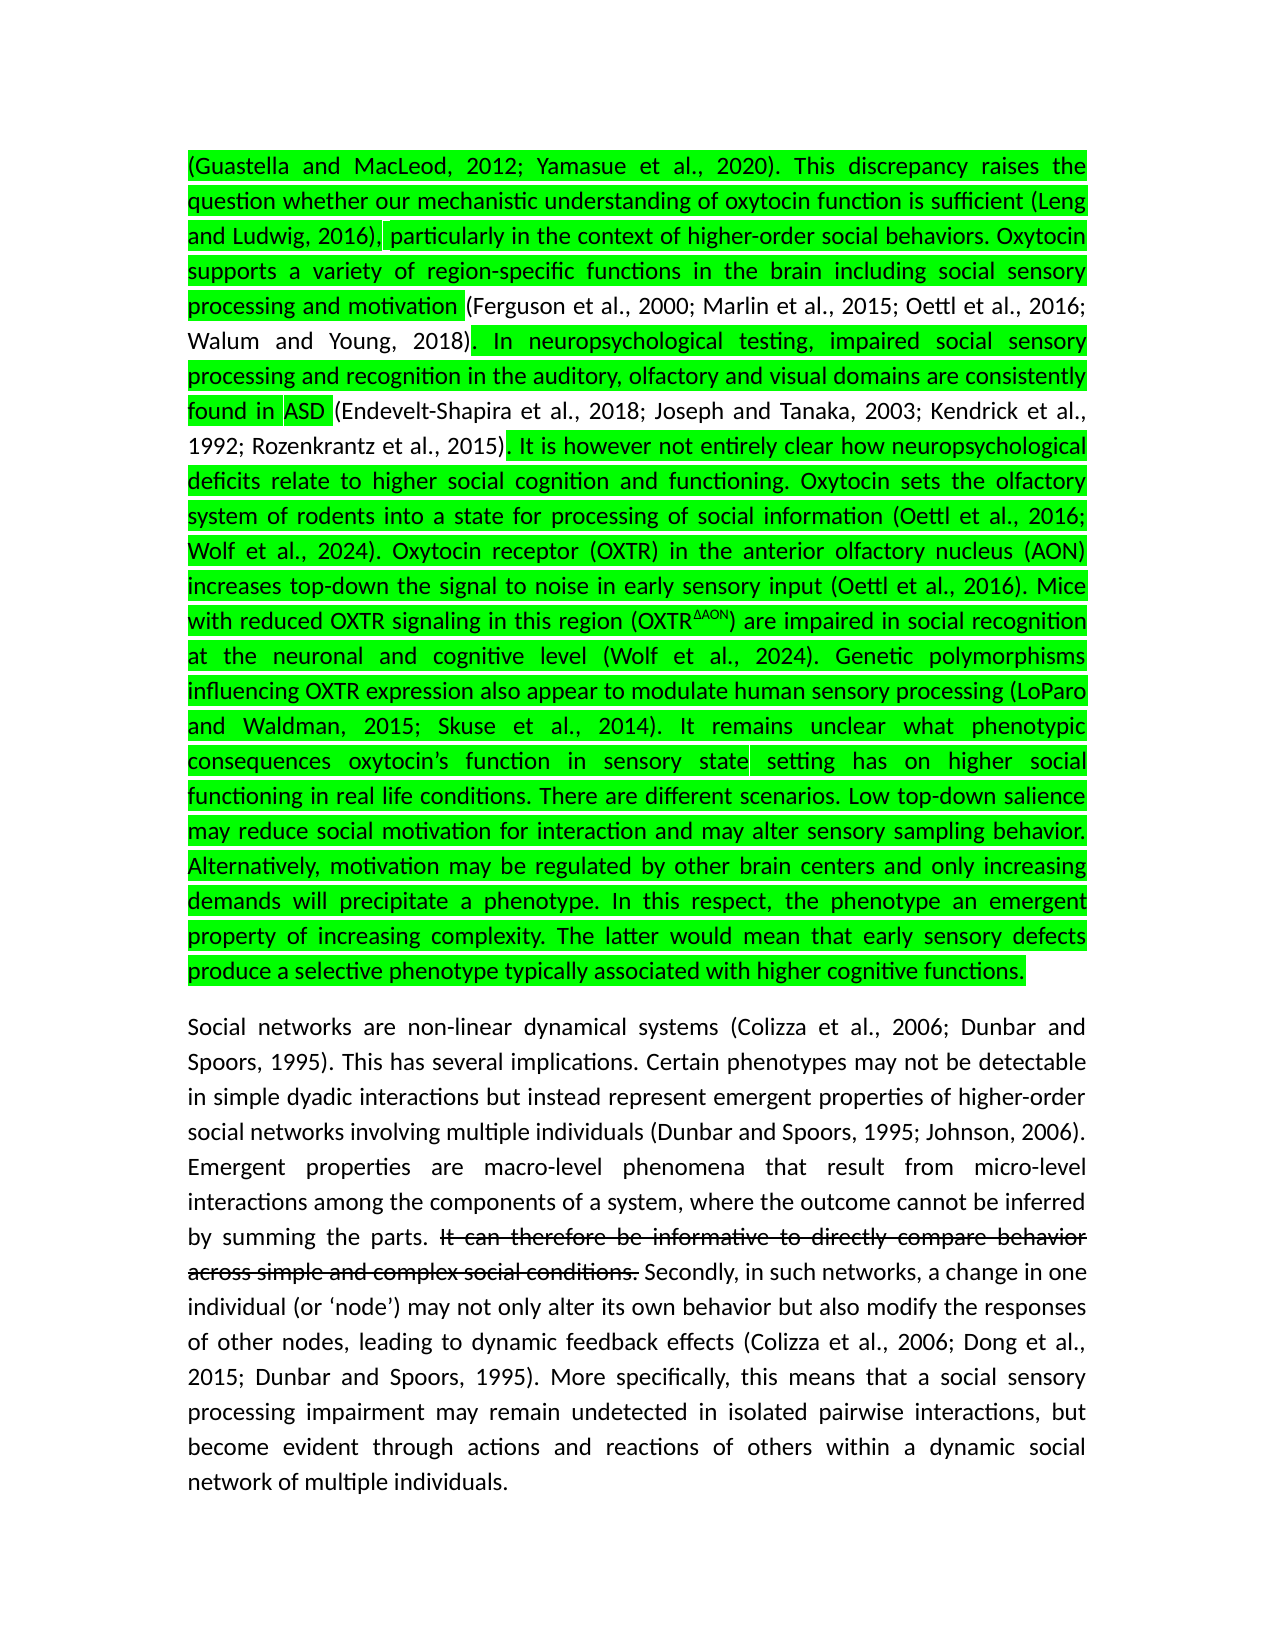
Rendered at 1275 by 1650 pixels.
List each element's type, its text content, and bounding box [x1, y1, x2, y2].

text (Guastella and MacLeod, 2012; Yamasue et al., 2020). This discrepancy raises the question whether our mechanistic understanding of oxytocin function is sufficient (Leng and Ludwig, 2016), particularly in the context of higher-order social behaviors. Oxytocin supports a variety of region-specific functions in the brain including social sensory processing and motivation (Ferguson et al., 2000; Marlin et al., 2015; Oettl et al., 2016; Walum and Young, 2018). In neuropsychological testing, impaired social sensory processing and recognition in the auditory, olfactory and visual domains are consistently found in ASD (Endevelt-Shapira et al., 2018; Joseph and Tanaka, 2003; Kendrick et al., 1992; Rozenkrantz et al., 2015). It is however not entirely clear how neuropsychological deficits relate to higher social cognition and functioning. Oxytocin sets the olfactory system of rodents into a state for processing of social information (Oettl et al., 2016; Wolf et al., 2024). Oxytocin receptor (OXTR) in the anterior olfactory nucleus (AON) increases top-down the signal to noise in early sensory input (Oettl et al., 2016). Mice with reduced OXTR signaling in this region (OXTR∆AON) are impaired in social recognition at the neuronal and cognitive level (Wolf et al., 2024). Genetic polymorphisms influencing OXTR expression also appear to modulate human sensory processing (LoParo and Waldman, 2015; Skuse et al., 2014). It remains unclear what phenotypic consequences oxytocin’s function in sensory state setting has on higher social functioning in real life conditions. There are different scenarios. Low top-down salience may reduce social motivation for interaction and may alter sensory sampling behavior. Alternatively, motivation may be regulated by other brain centers and only increasing demands will precipitate a phenotype. In this respect, the phenotype an emergent property of increasing complexity. The latter would mean that early sensory defects produce a selective phenotype typically associated with higher cognitive functions. [187, 150, 1087, 986]
text Social networks are non-linear dynamical systems (Colizza et al., 2006; Dunbar and Spoors, 1995). This has several implications. Certain phenotypes may not be detectable in simple dyadic interactions but instead represent emergent properties of higher-order social networks involving multiple individuals (Dunbar and Spoors, 1995; Johnson, 2006). Emergent properties are macro-level phenomena that result from micro-level interactions among the components of a system, where the outcome cannot be inferred by summing the parts. It can therefore be informative to directly compare behavior across simple and complex social conditions. Secondly, in such networks, a change in one individual (or ‘node’) may not only alter its own behavior but also modify the responses of other nodes, leading to dynamic feedback effects (Colizza et al., 2006; Dong et al., 2015; Dunbar and Spoors, 1995). More specifically, this means that a social sensory processing impairment may remain undetected in isolated pairwise interactions, but become evident through actions and reactions of others within a dynamic social network of multiple individuals. [187, 1011, 1087, 1496]
